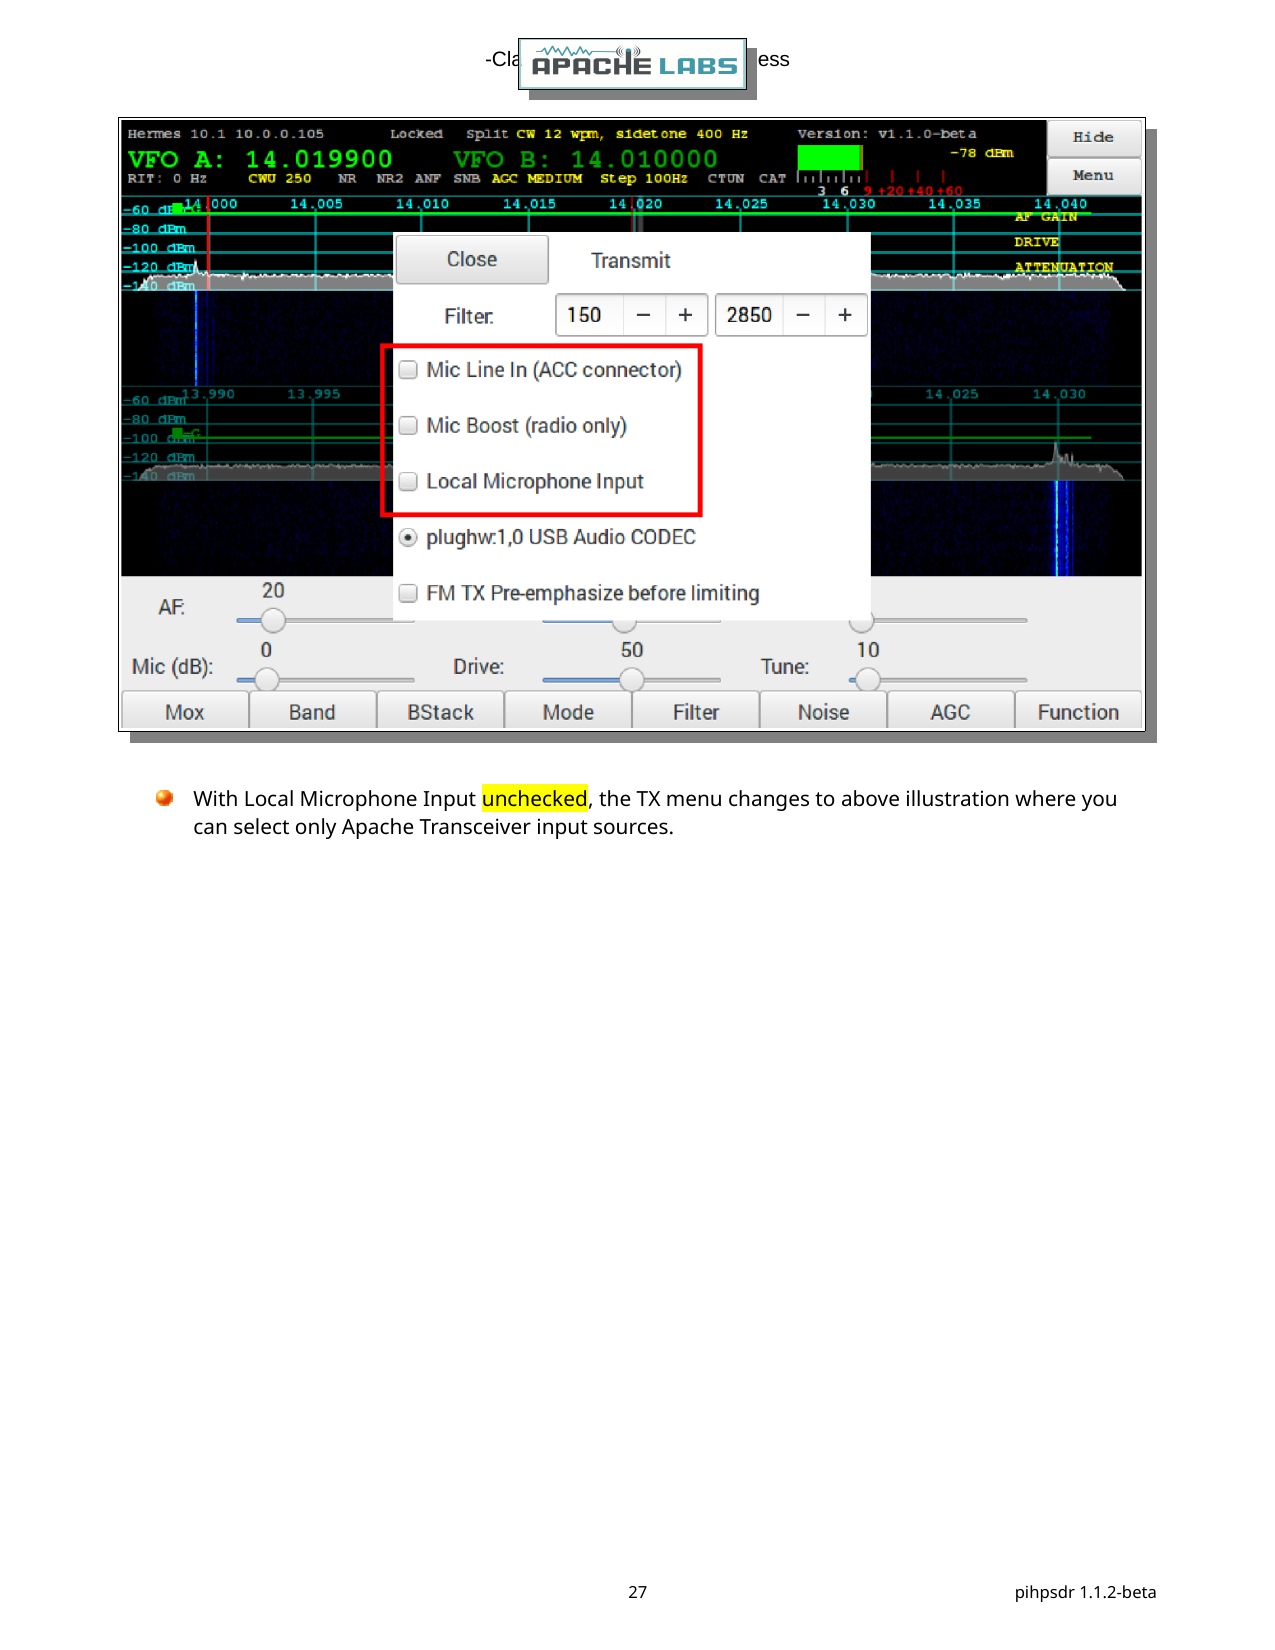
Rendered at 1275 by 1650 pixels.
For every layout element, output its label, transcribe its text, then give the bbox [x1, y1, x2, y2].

picture [521, 40, 744, 87]
picture [156, 790, 173, 806]
list With Local Microphone Input unchecked, the TX menu changes to above illustration where you can select only Apache Transceiver input sources. [156, 784, 1157, 841]
picture [121, 120, 1142, 728]
